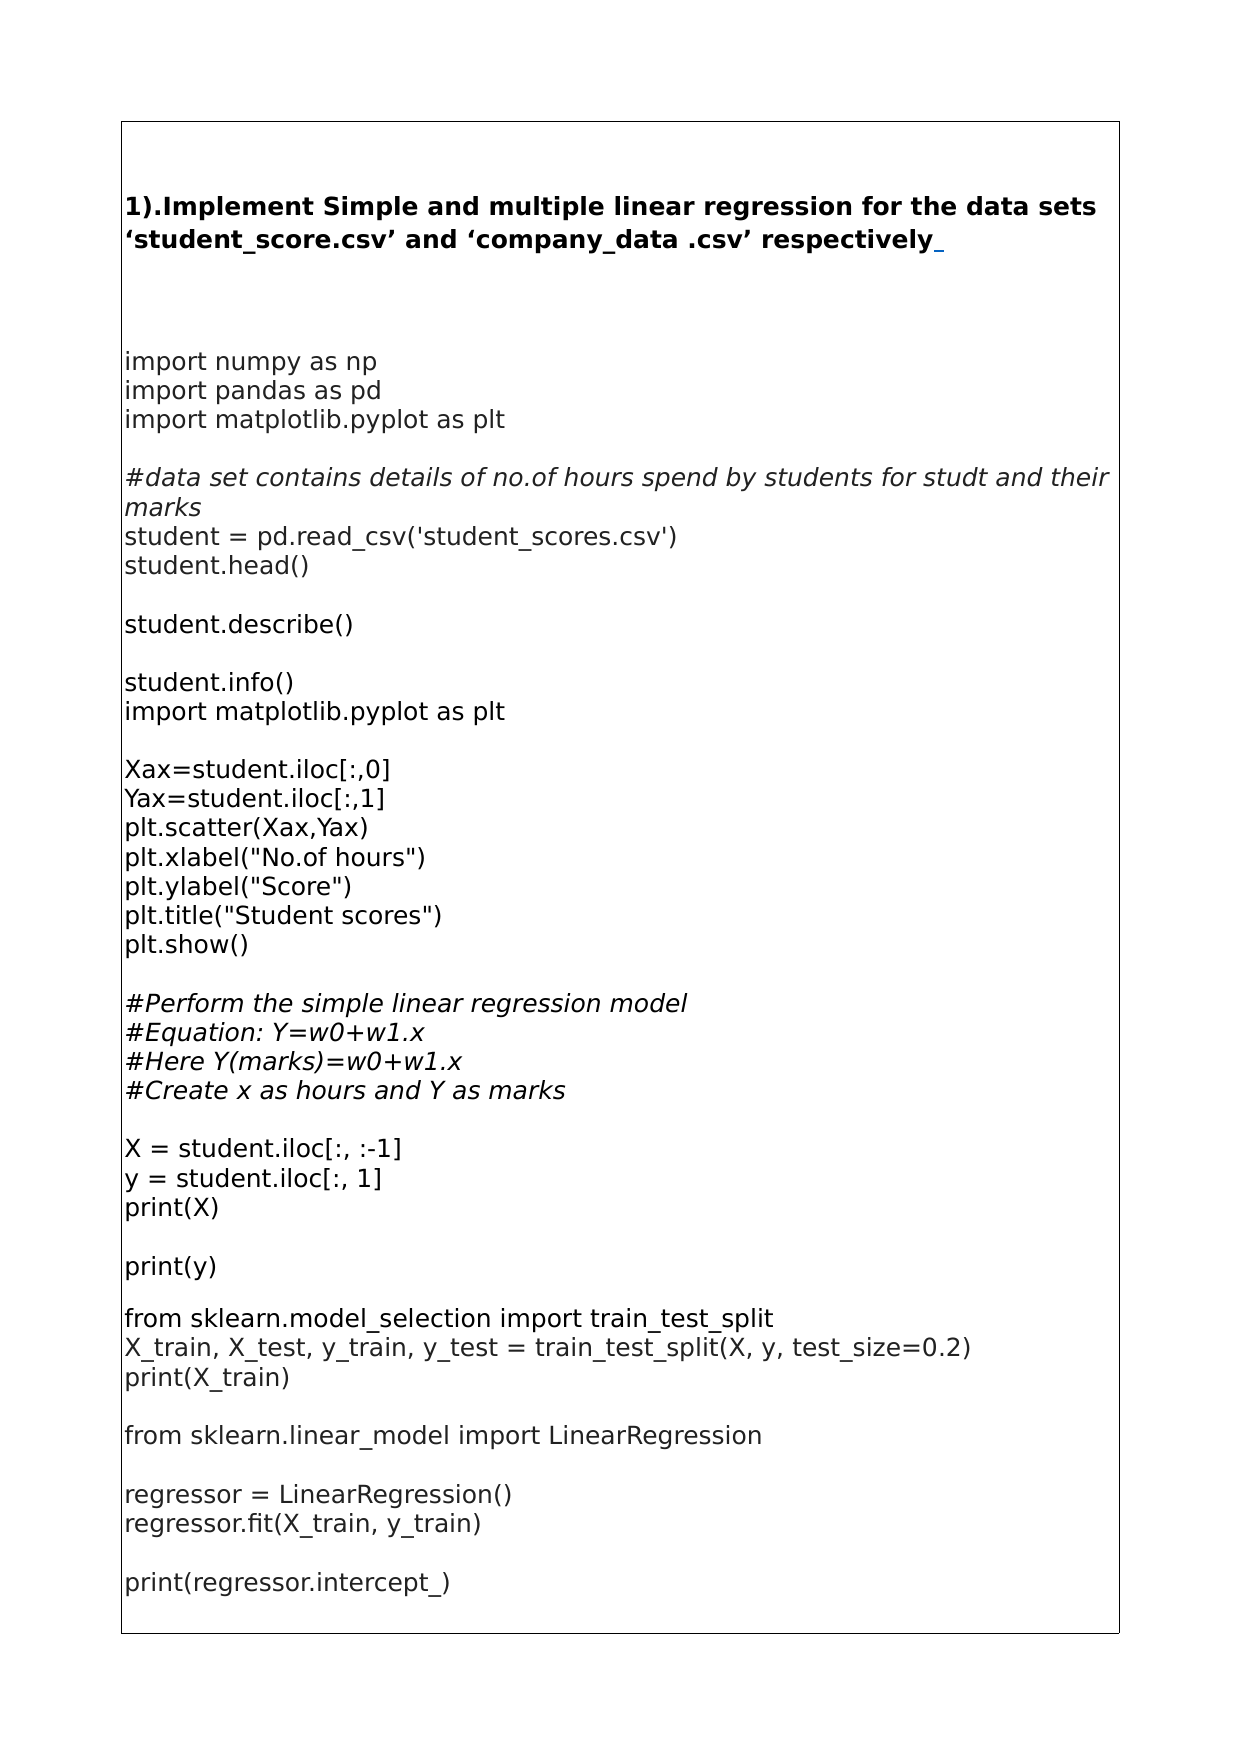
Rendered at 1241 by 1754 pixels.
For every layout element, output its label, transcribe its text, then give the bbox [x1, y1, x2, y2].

text #Perform the simple linear regression model [124, 989, 1116, 1018]
text regressor.fit(X_train, y_train) [124, 1509, 1116, 1538]
text print(X_train) [124, 1363, 1116, 1392]
text plt.ylabel("Score") [124, 872, 1116, 901]
text student.info() [124, 668, 1116, 697]
text Yax=student.iloc[:,1] [124, 784, 1116, 813]
list 1).Implement Simple and multiple linear regression for the data sets ‘student_score.csv’ and ‘company_data .csv’ respectively [124, 192, 1116, 255]
text plt.xlabel("No.of hours") [124, 843, 1116, 872]
text #Here Y(marks)=w0+w1.x [124, 1047, 1116, 1076]
text Xax=student.iloc[:,0] [124, 755, 1116, 784]
text plt.show() [124, 930, 1116, 959]
text #data set contains details of no.of hours spend by students for studt and their marks [124, 464, 1116, 522]
text student.head() [124, 551, 1116, 580]
text import matplotlib.pyplot as plt [124, 405, 1116, 434]
text import numpy as np [124, 347, 1116, 376]
text X = student.iloc[:, :-1] [124, 1135, 1116, 1164]
text X_train, X_test, y_train, y_test = train_test_split(X, y, test_size=0.2) [124, 1334, 1116, 1363]
text plt.title("Student scores") [124, 901, 1116, 930]
text import pandas as pd [124, 376, 1116, 405]
text from sklearn.linear_model import LinearRegression [124, 1421, 1116, 1451]
text print(regressor.intercept_) [124, 1568, 1116, 1597]
text student = pd.read_csv('student_scores.csv') [124, 522, 1116, 551]
text print(y) [124, 1252, 1116, 1281]
text import matplotlib.pyplot as plt [124, 697, 1116, 726]
text student.describe() [124, 610, 1116, 639]
text from sklearn.model_selection import train_test_split [124, 1304, 1116, 1334]
text y = student.iloc[:, 1] [124, 1164, 1116, 1193]
text #Create x as hours and Y as marks [124, 1076, 1116, 1106]
text plt.scatter(Xax,Yax) [124, 813, 1116, 843]
text print(X) [124, 1193, 1116, 1222]
text regressor = LinearRegression() [124, 1480, 1116, 1509]
text #Equation: Y=w0+w1.x [124, 1018, 1116, 1047]
